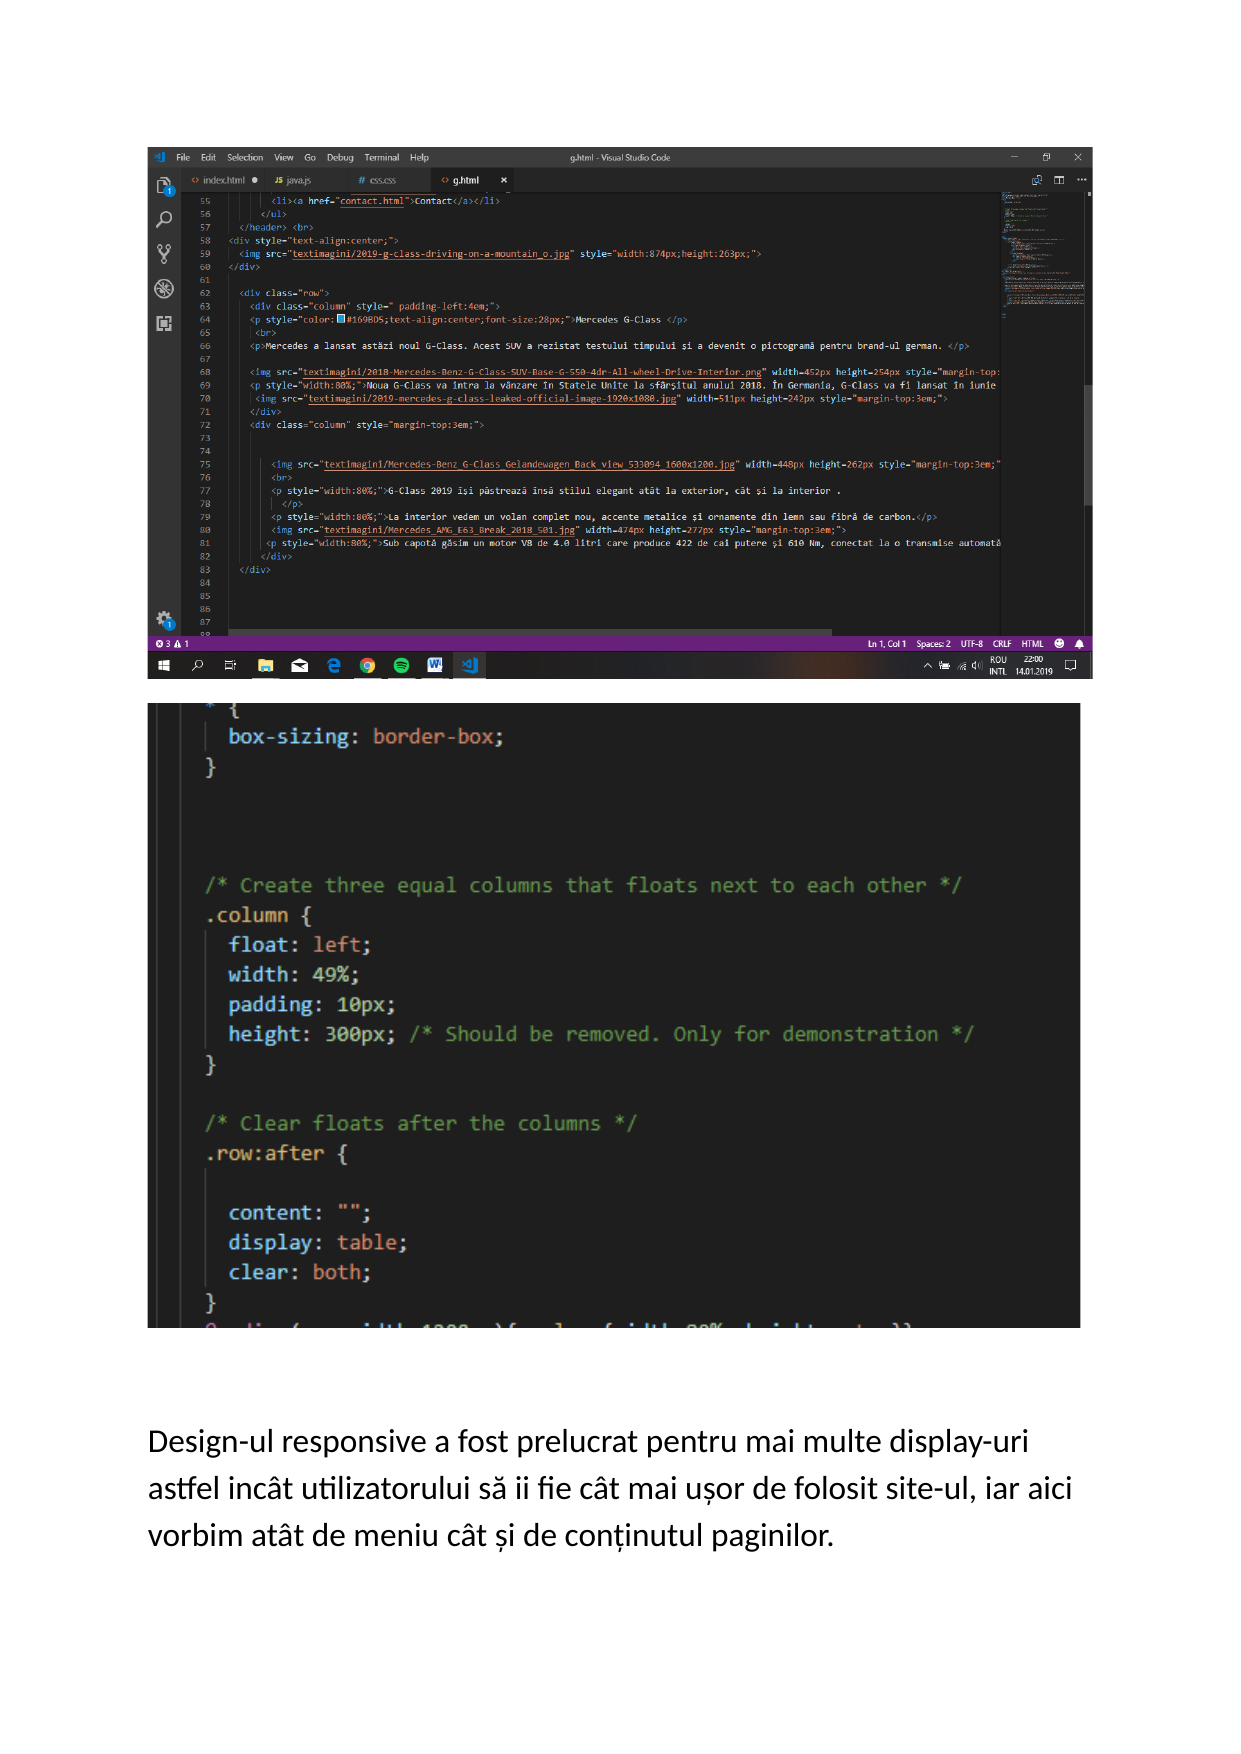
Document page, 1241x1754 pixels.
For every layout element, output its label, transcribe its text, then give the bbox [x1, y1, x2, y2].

text Design-ul responsive a fost prelucrat pentru mai multe display-uri astfel incât utilizatorului să ii fie cât mai ușor de folosit site-ul, iar aici vorbim atât de meniu cât și de conținutul paginilor. [148, 1420, 1093, 1554]
